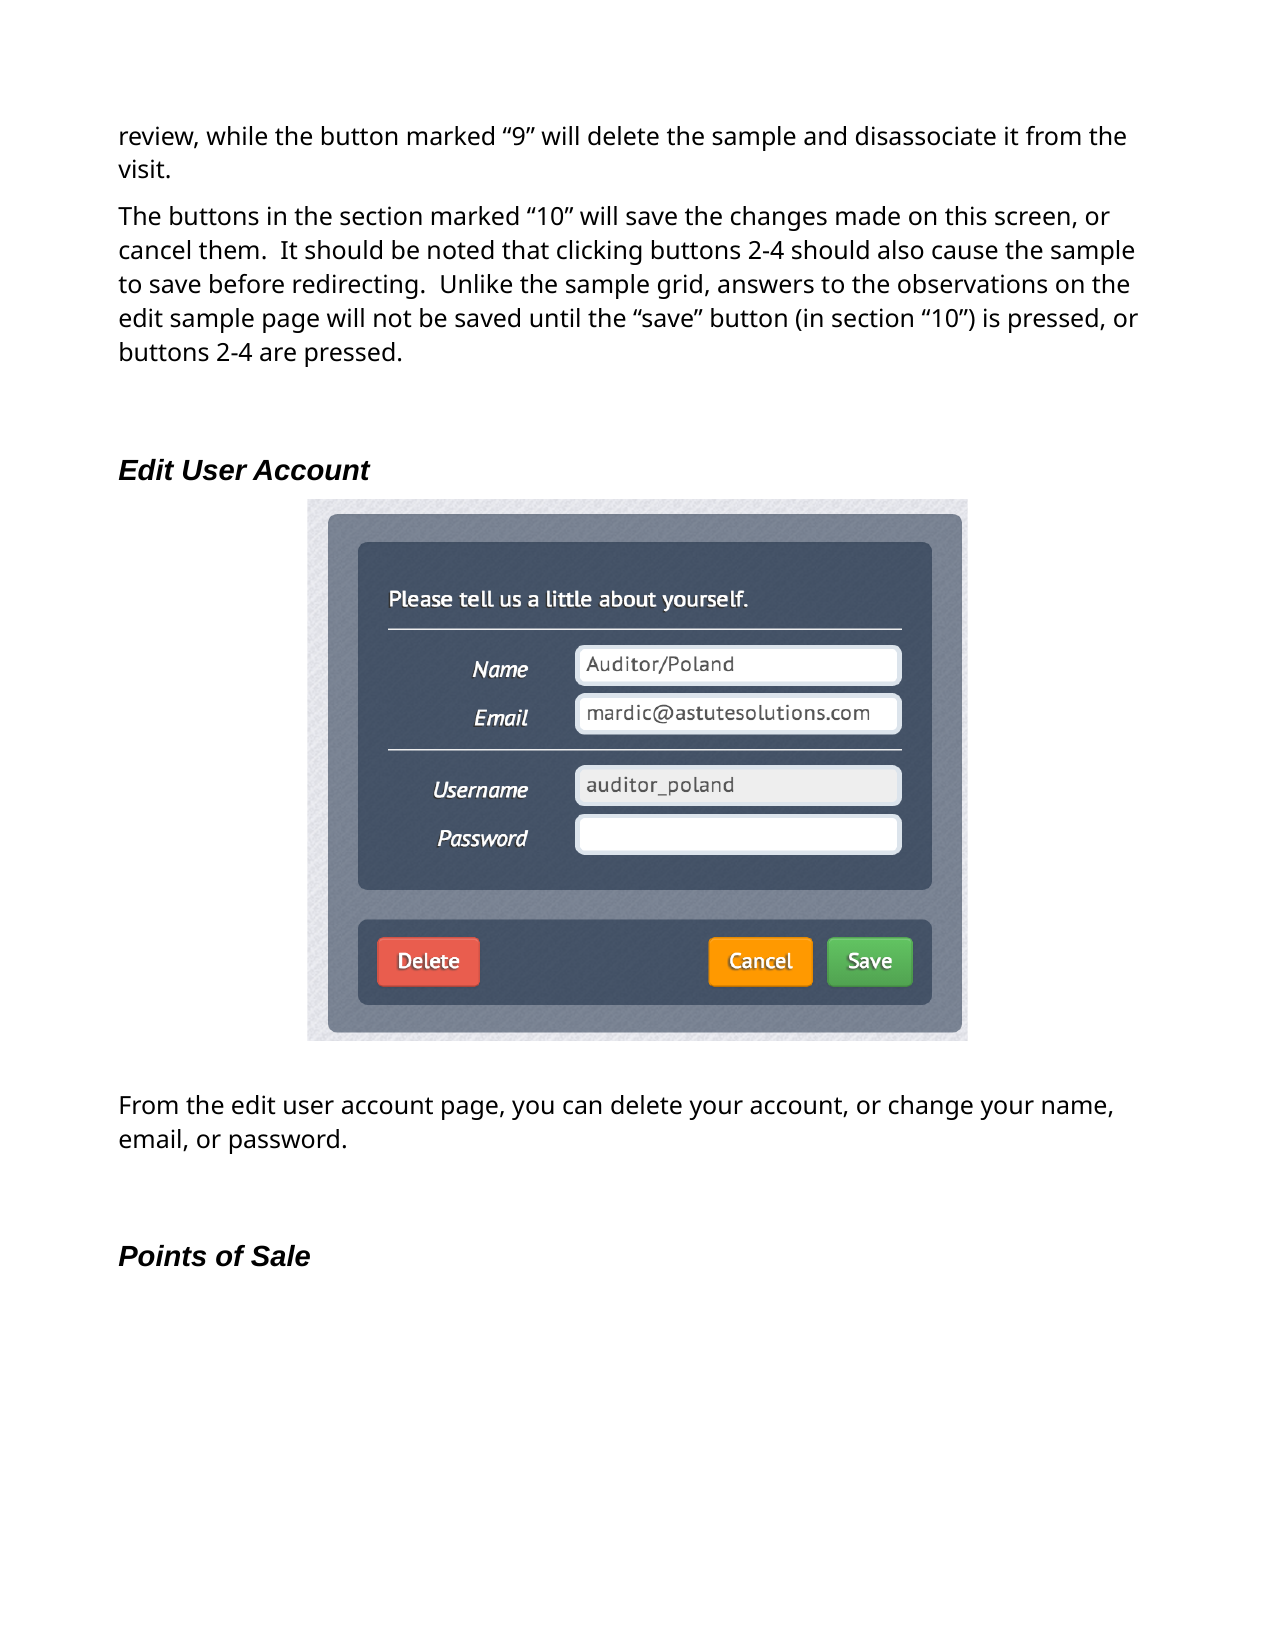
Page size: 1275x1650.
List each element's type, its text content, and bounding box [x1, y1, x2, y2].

subtitle Edit User Account [118, 453, 1157, 487]
text review, while the button marked “9” will delete the sample and disassociate it from the visit. [118, 118, 1157, 186]
text The buttons in the section marked “10” will save the changes made on this screen, or cancel them. It should be noted that clicking buttons 2-4 should also cause the sample to save before redirecting. Unlike the sample grid, answers to the observations on the edit sample page will not be saved until the “save” button (in section “10”) is pressed, or buttons 2-4 are pressed. [118, 199, 1157, 369]
text From the edit user account page, you can delete your account, or change your name, email, or password. [118, 1087, 1157, 1155]
picture [307, 499, 968, 1041]
subtitle Points of Sale [118, 1239, 1157, 1273]
